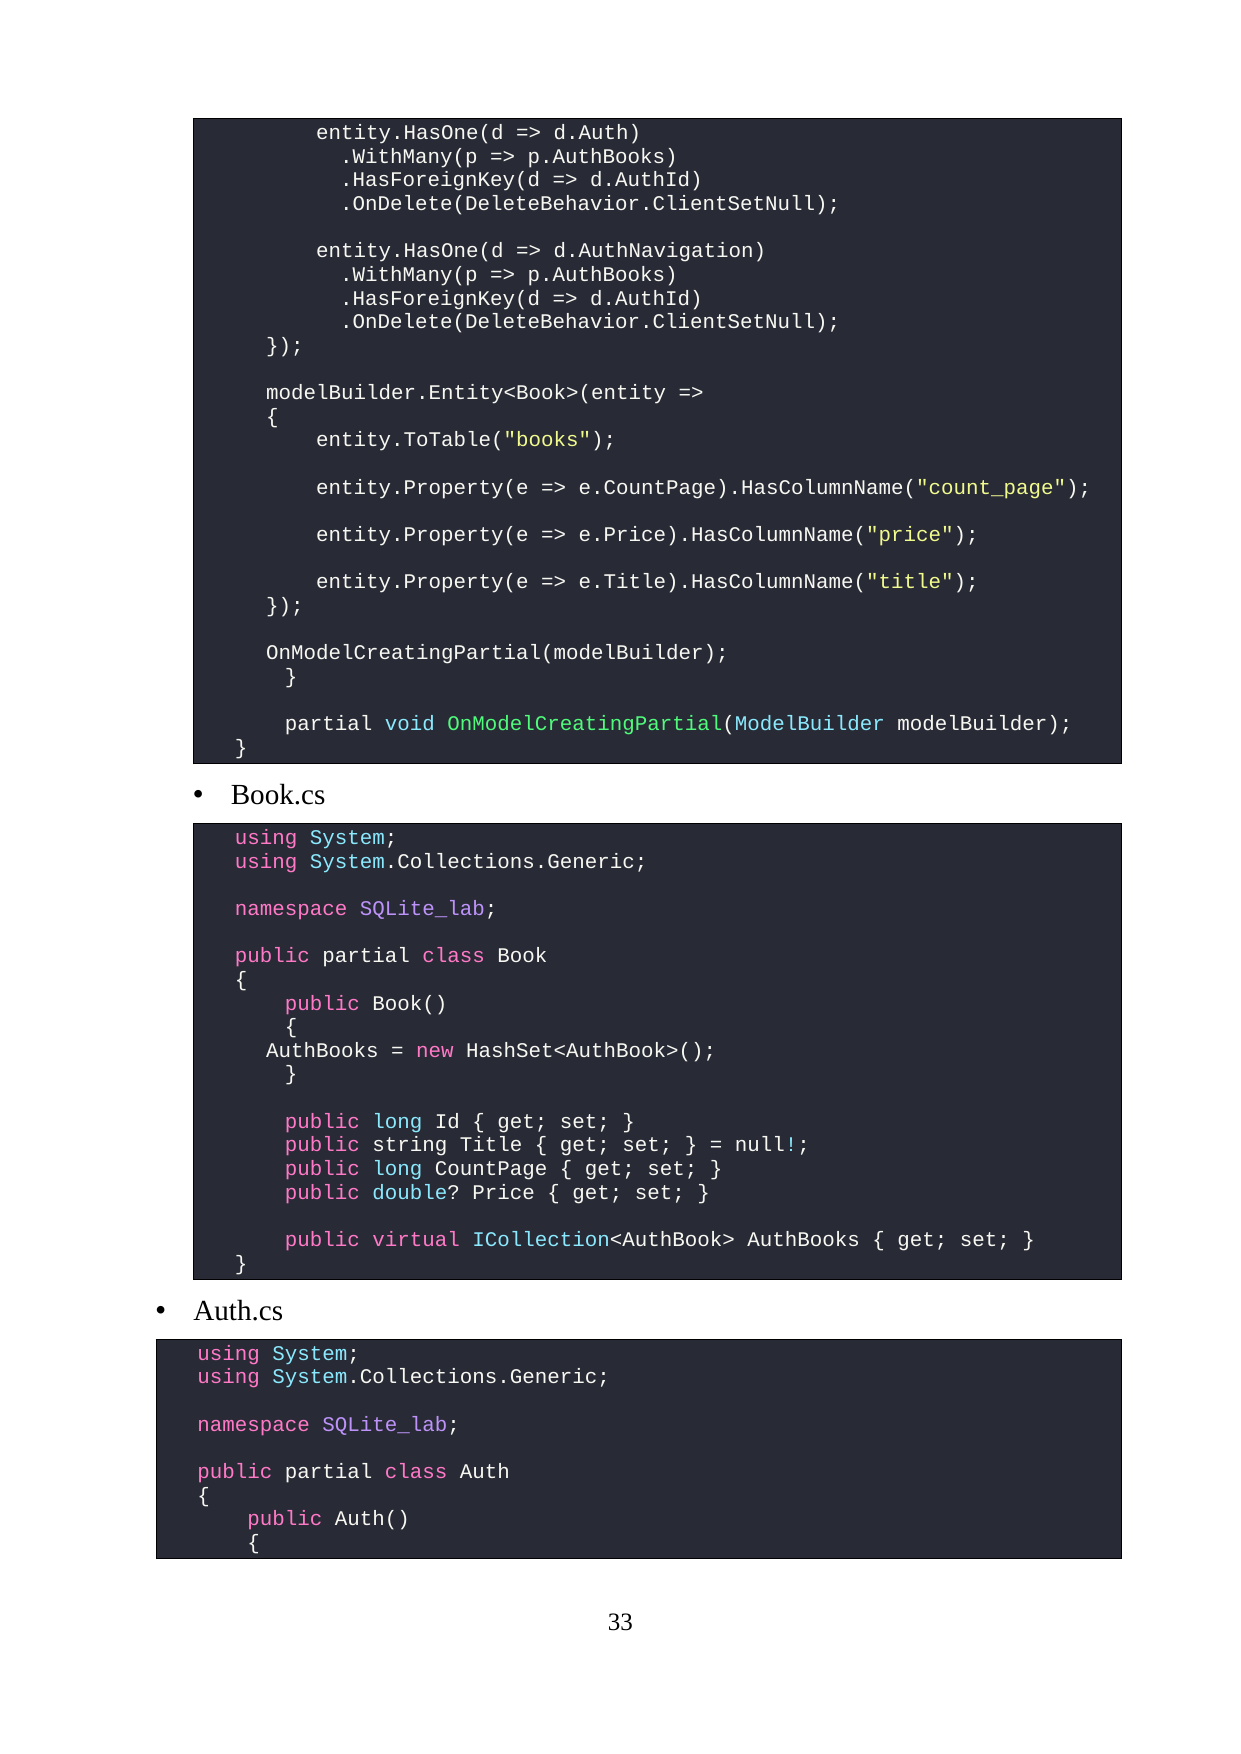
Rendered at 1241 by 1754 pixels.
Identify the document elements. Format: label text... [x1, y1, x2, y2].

list using System; [157, 1340, 1121, 1362]
list } [194, 1249, 1121, 1279]
list .WithMany(p => p.AuthBooks) [194, 142, 1121, 165]
list .OnDelete(DeleteBehavior.ClientSetNull); [194, 307, 1121, 331]
list namespace SQLite_lab; [157, 1410, 1121, 1433]
list using System.Collections.Generic; [157, 1362, 1121, 1386]
list namespace SQLite_lab; [194, 894, 1121, 918]
list public virtual ICollection<AuthBook> AuthBooks { get; set; } [194, 1225, 1121, 1249]
list }); [194, 591, 1121, 615]
list } [194, 733, 1121, 763]
list Book.cs [193, 777, 1122, 811]
list using System.Collections.Generic; [194, 847, 1121, 870]
list public partial class Auth [157, 1457, 1121, 1481]
list partial void OnModelCreatingPartial(ModelBuilder modelBuilder); [194, 709, 1121, 733]
list .HasForeignKey(d => d.AuthId) [194, 284, 1121, 307]
list entity.HasOne(d => d.AuthNavigation) [194, 236, 1121, 260]
list OnModelCreatingPartial(modelBuilder); [194, 638, 1121, 662]
list entity.Property(e => e.CountPage).HasColumnName("count_page"); [194, 473, 1121, 496]
list entity.HasOne(d => d.Auth) [194, 119, 1121, 142]
list .OnDelete(DeleteBehavior.ClientSetNull); [194, 189, 1121, 213]
list } [194, 1059, 1121, 1083]
list { [157, 1481, 1121, 1504]
list { [194, 1012, 1121, 1036]
list public Book() [194, 988, 1121, 1012]
list public Auth() [157, 1504, 1121, 1528]
list }); [194, 331, 1121, 354]
list public long Id { get; set; } [194, 1107, 1121, 1130]
list public string Title { get; set; } = null!; [194, 1130, 1121, 1154]
list .WithMany(p => p.AuthBooks) [194, 260, 1121, 284]
list AuthBooks = new HashSet<AuthBook>(); [194, 1036, 1121, 1059]
list { [194, 402, 1121, 426]
list { [194, 965, 1121, 988]
list entity.ToTable("books"); [194, 426, 1121, 449]
list } [194, 662, 1121, 686]
list entity.Property(e => e.Price).HasColumnName("price"); [194, 520, 1121, 544]
list public double? Price { get; set; } [194, 1178, 1121, 1201]
list Auth.cs [156, 1293, 1122, 1326]
list { [157, 1528, 1121, 1558]
list modelBuilder.Entity<Book>(entity => [194, 378, 1121, 402]
list public partial class Book [194, 941, 1121, 965]
list public long CountPage { get; set; } [194, 1154, 1121, 1178]
list .HasForeignKey(d => d.AuthId) [194, 165, 1121, 189]
list entity.Property(e => e.Title).HasColumnName("title"); [194, 567, 1121, 591]
list using System; [194, 824, 1121, 847]
